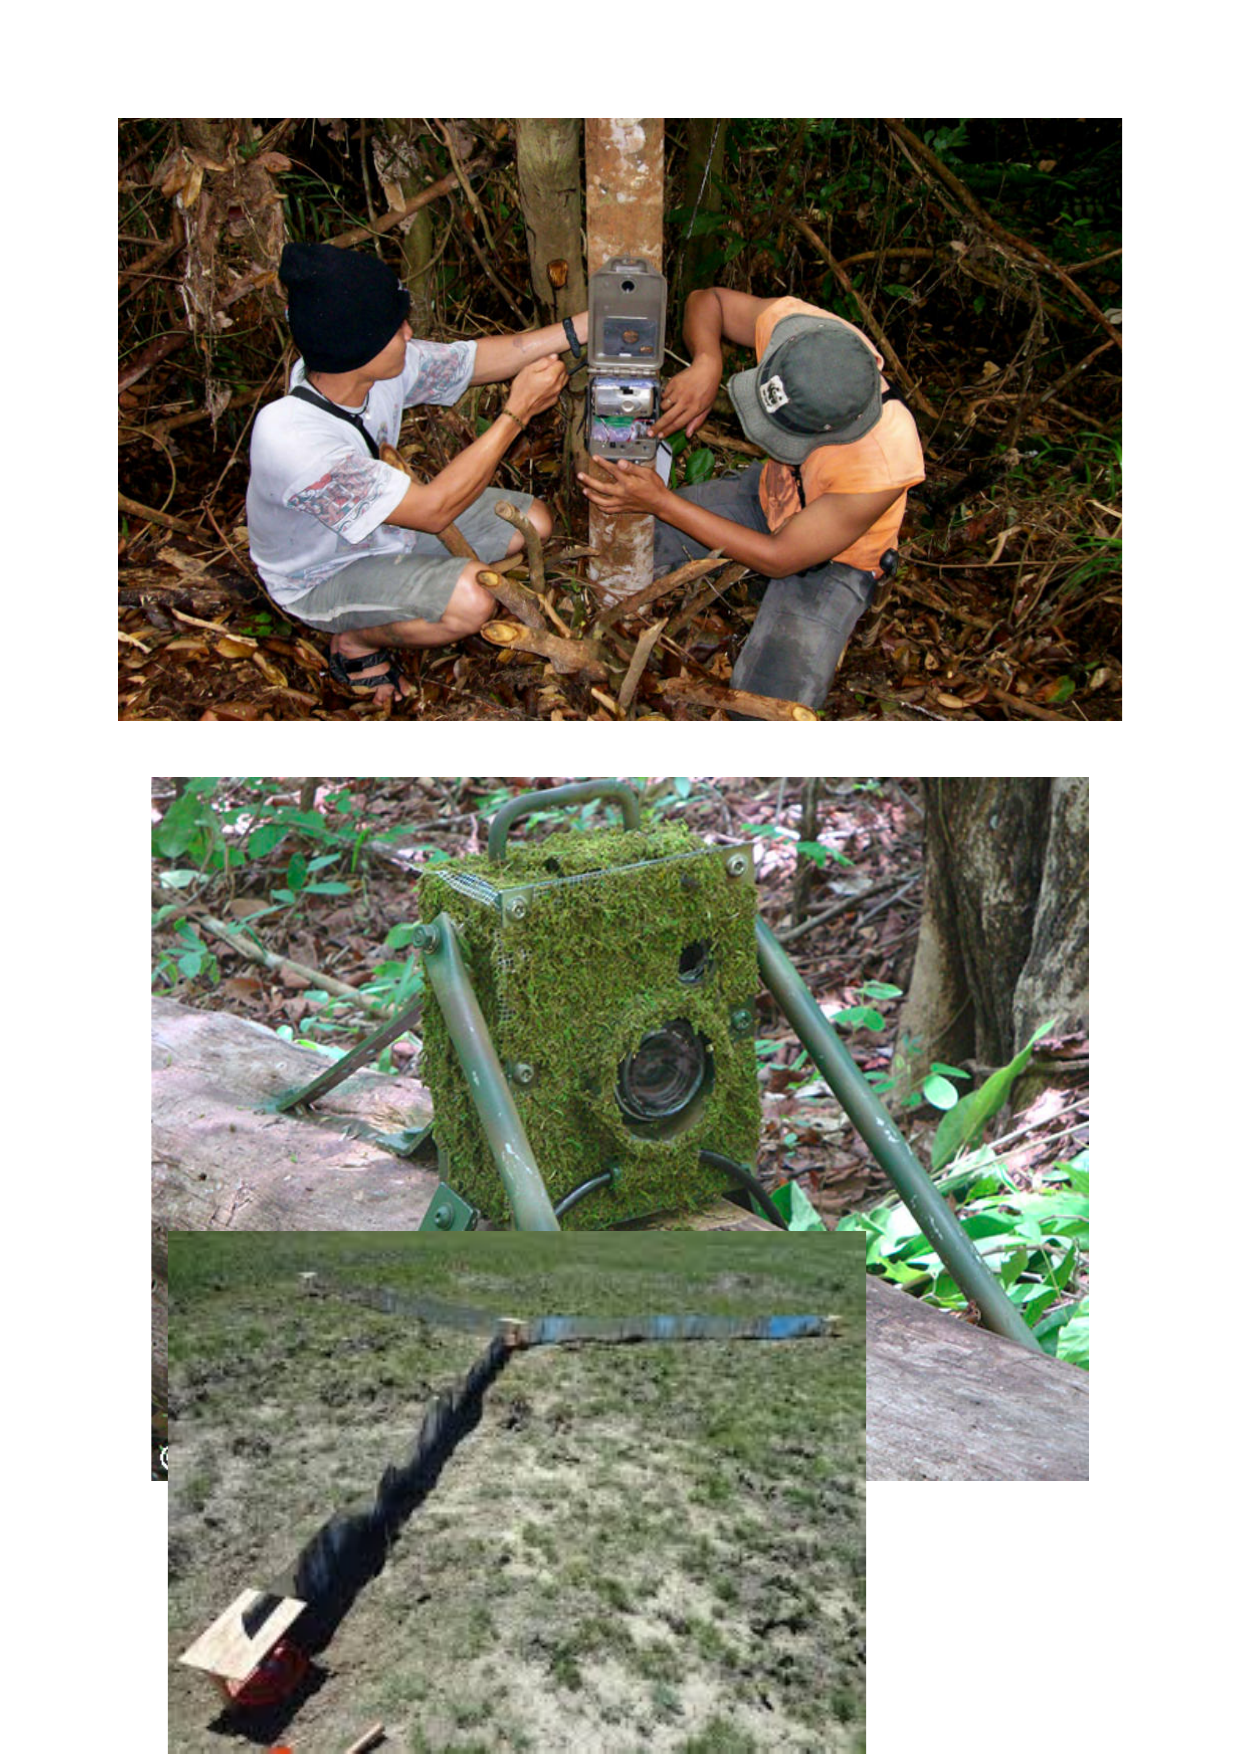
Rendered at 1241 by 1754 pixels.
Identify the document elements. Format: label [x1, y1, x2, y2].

picture [118, 118, 1123, 721]
picture [151, 777, 1089, 1754]
